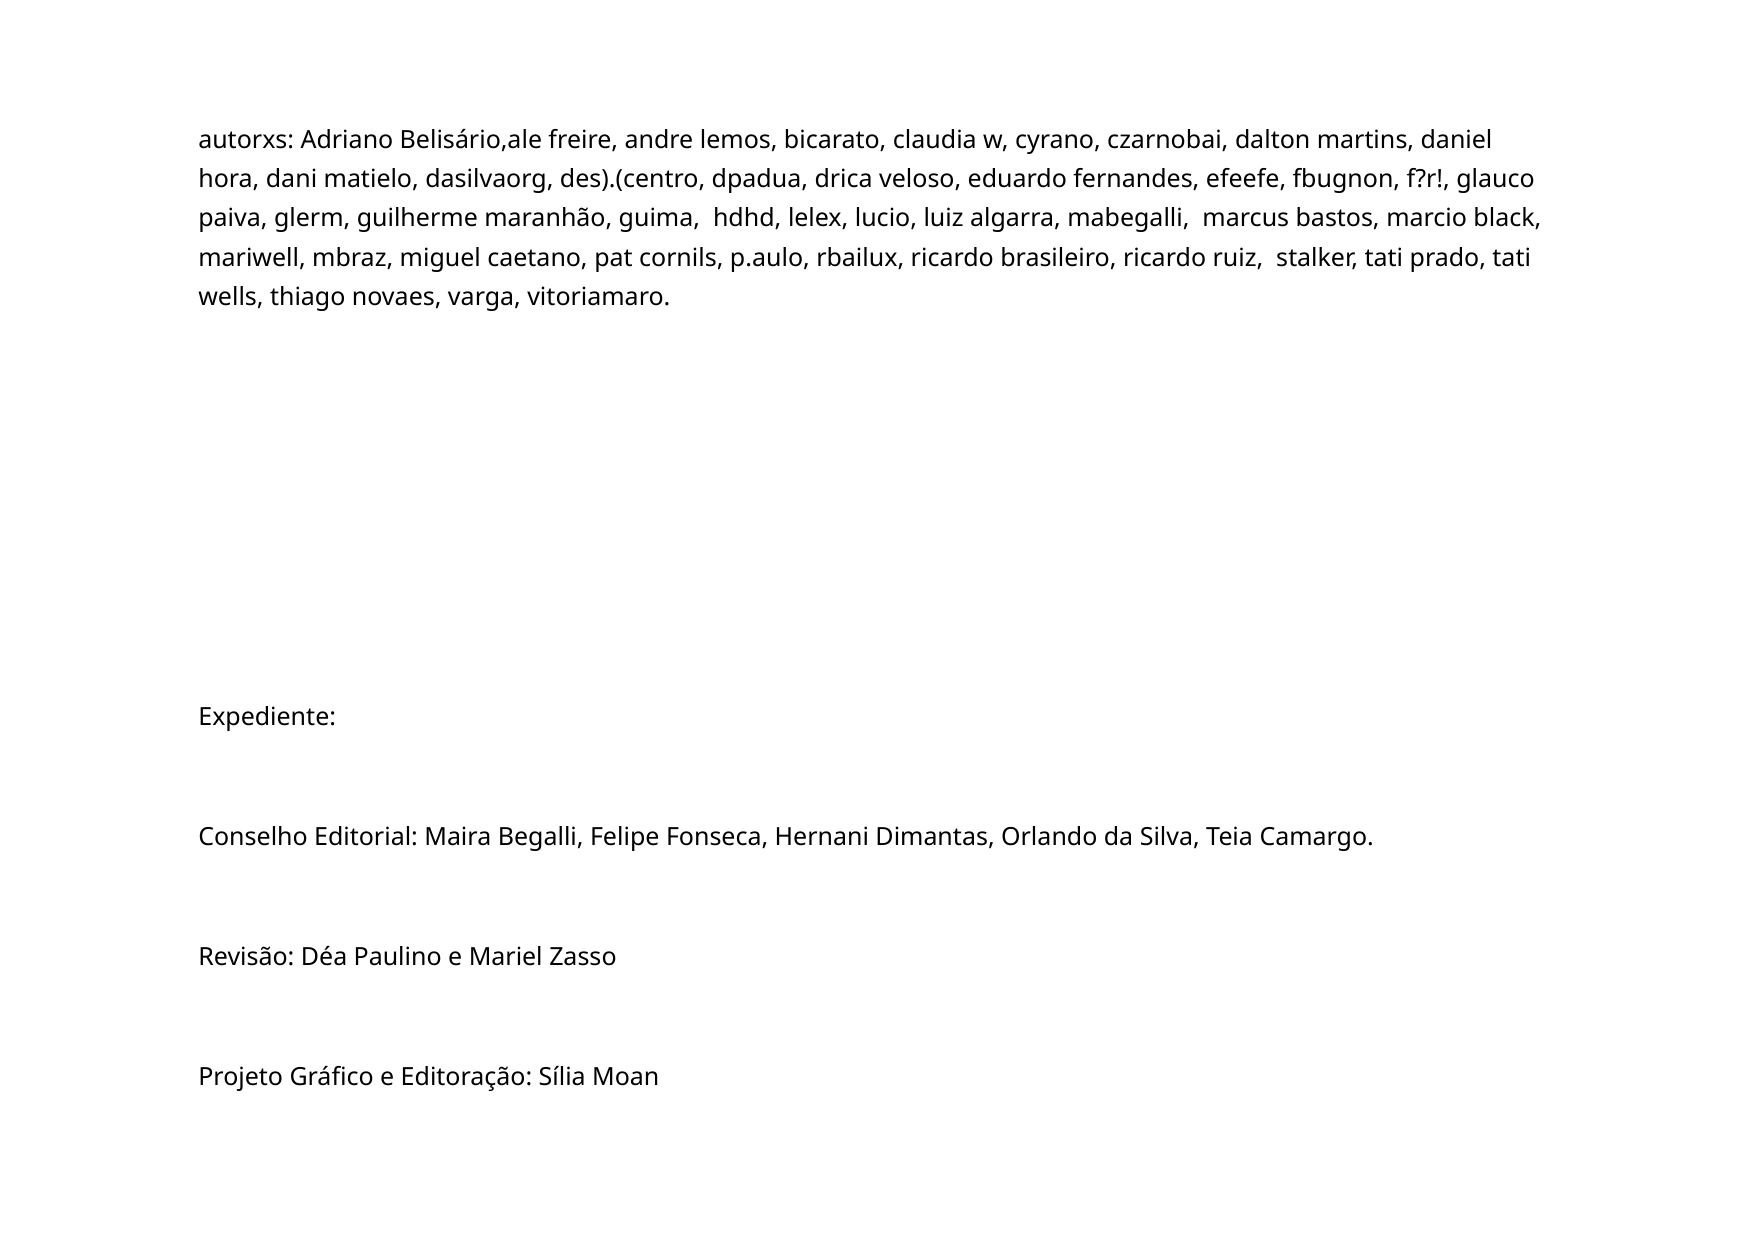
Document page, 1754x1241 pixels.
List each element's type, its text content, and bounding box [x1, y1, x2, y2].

text Revisão: Déa Paulino e Mariel Zasso [198, 938, 1556, 972]
text Conselho Editorial: Maira Begalli, Felipe Fonseca, Hernani Dimantas, Orlando da Silva, Teia Camargo. [198, 818, 1556, 852]
text Projeto Gráfico e Editoração: Sília Moan [198, 1058, 1556, 1092]
text autorxs: Adriano Belisário,ale freire, andre lemos, bicarato, claudia w, cyrano, czarnobai, dalton martins, daniel hora, dani matielo, dasilvaorg, des).(centro, dpadua, drica veloso, eduardo fernandes, efeefe, fbugnon, f?r!, glauco paiva, glerm, guilherme maranhão, guima, hdhd, lelex, lucio, luiz algarra, mabegalli, marcus bastos, marcio black, mariwell, mbraz, miguel caetano, pat cornils, p.aulo, rbailux, ricardo brasileiro, ricardo ruiz, stalker, tati prado, tati wells, thiago novaes, varga, vitoriamaro. [198, 122, 1556, 312]
text Expediente: [198, 698, 1556, 732]
